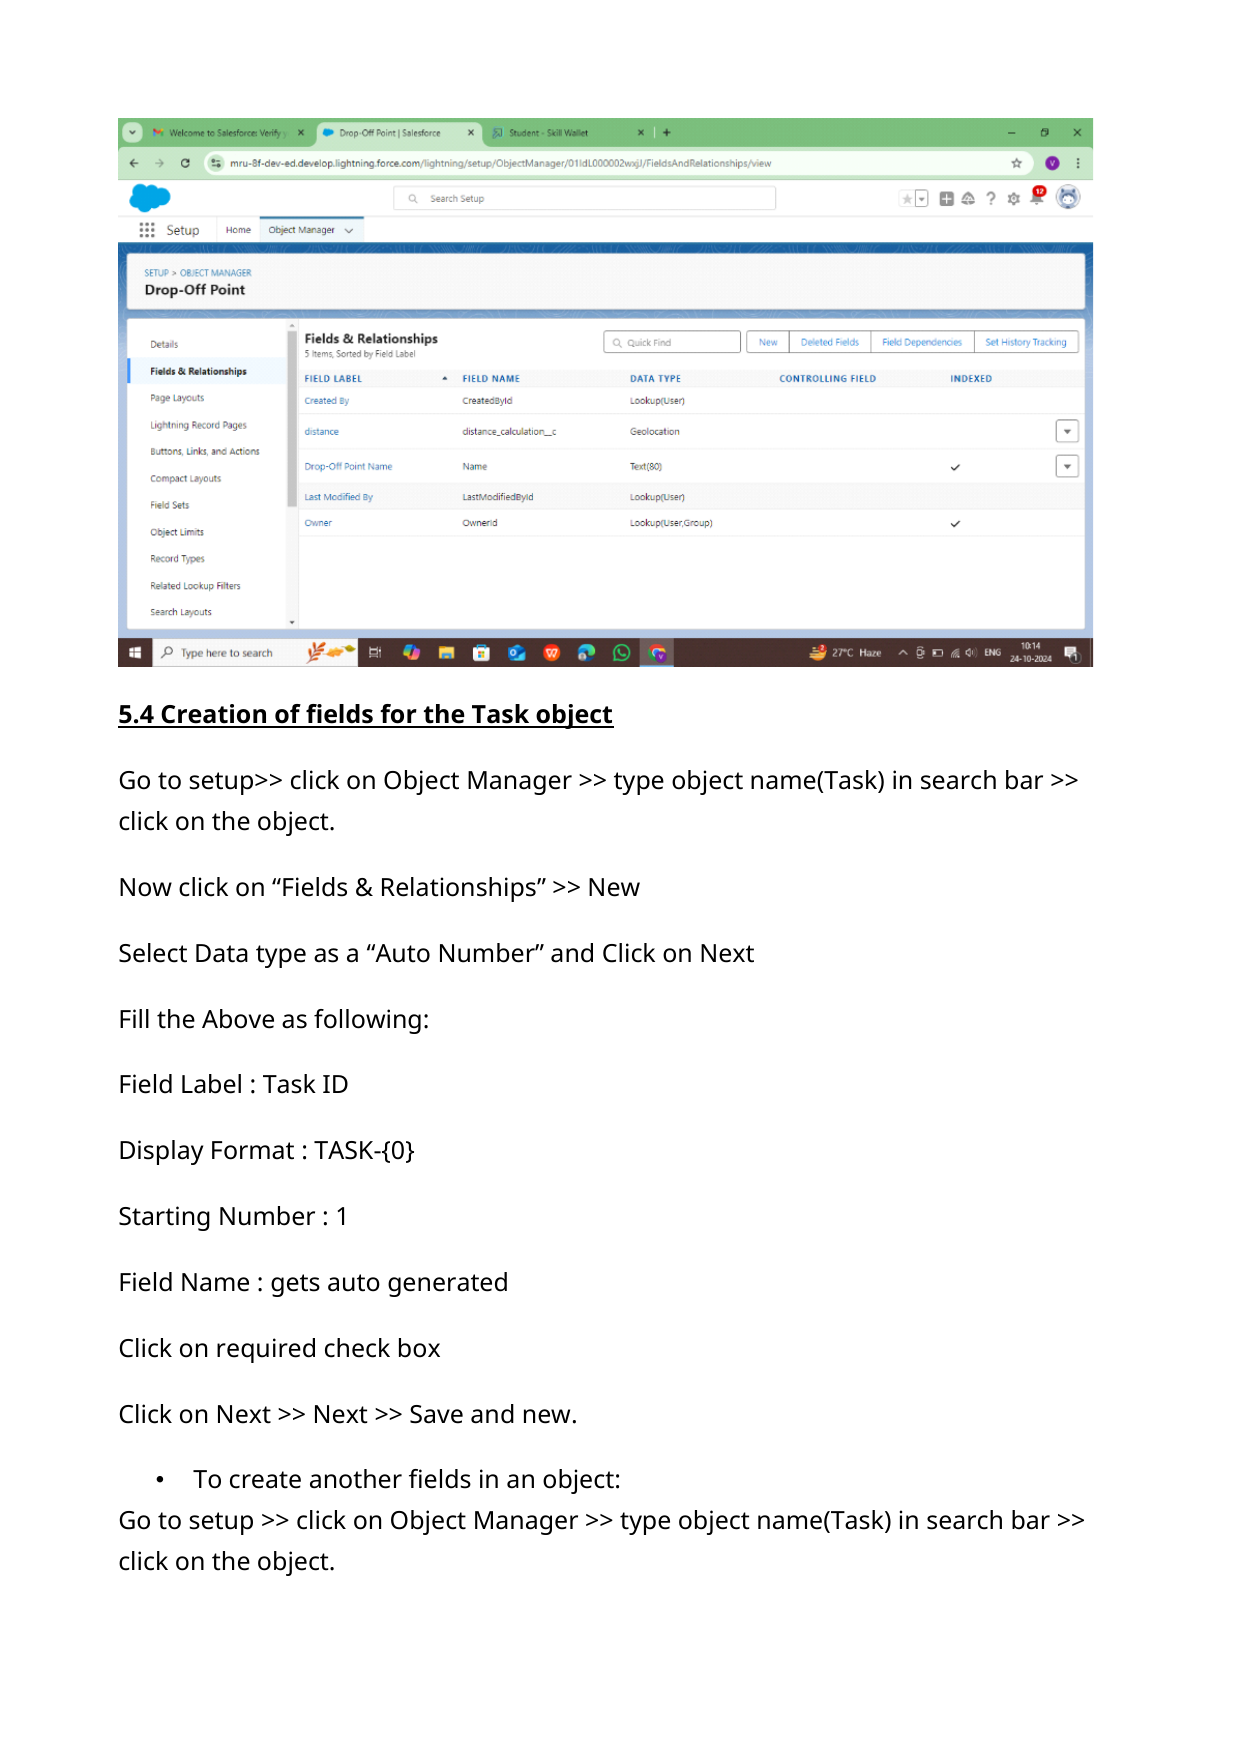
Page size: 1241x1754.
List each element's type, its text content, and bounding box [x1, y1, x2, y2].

text Fill the Above as following: [118, 1001, 1122, 1035]
text Starting Number : 1 [118, 1199, 1122, 1233]
list To create another fields in an object: [156, 1462, 1122, 1496]
text Click on Next >> Next >> Save and new. [118, 1396, 1122, 1430]
text Go to setup>> click on Object Manager >> type object name(Task) in search bar >> click on the object. [118, 763, 1122, 838]
text Display Format : TASK-{0} [118, 1133, 1122, 1167]
text 5.4 Creation of fields for the Task object [118, 697, 1122, 731]
text Field Label : Task ID [118, 1067, 1122, 1101]
text Select Data type as a “Auto Number” and Click on Next [118, 935, 1122, 969]
text Now click on “Fields & Relationships” >> New [118, 869, 1122, 904]
text Field Name : gets auto generated [118, 1264, 1122, 1299]
text Click on required check box [118, 1330, 1122, 1364]
text Go to setup >> click on Object Manager >> type object name(Task) in search bar >> click on the object. [118, 1503, 1122, 1578]
